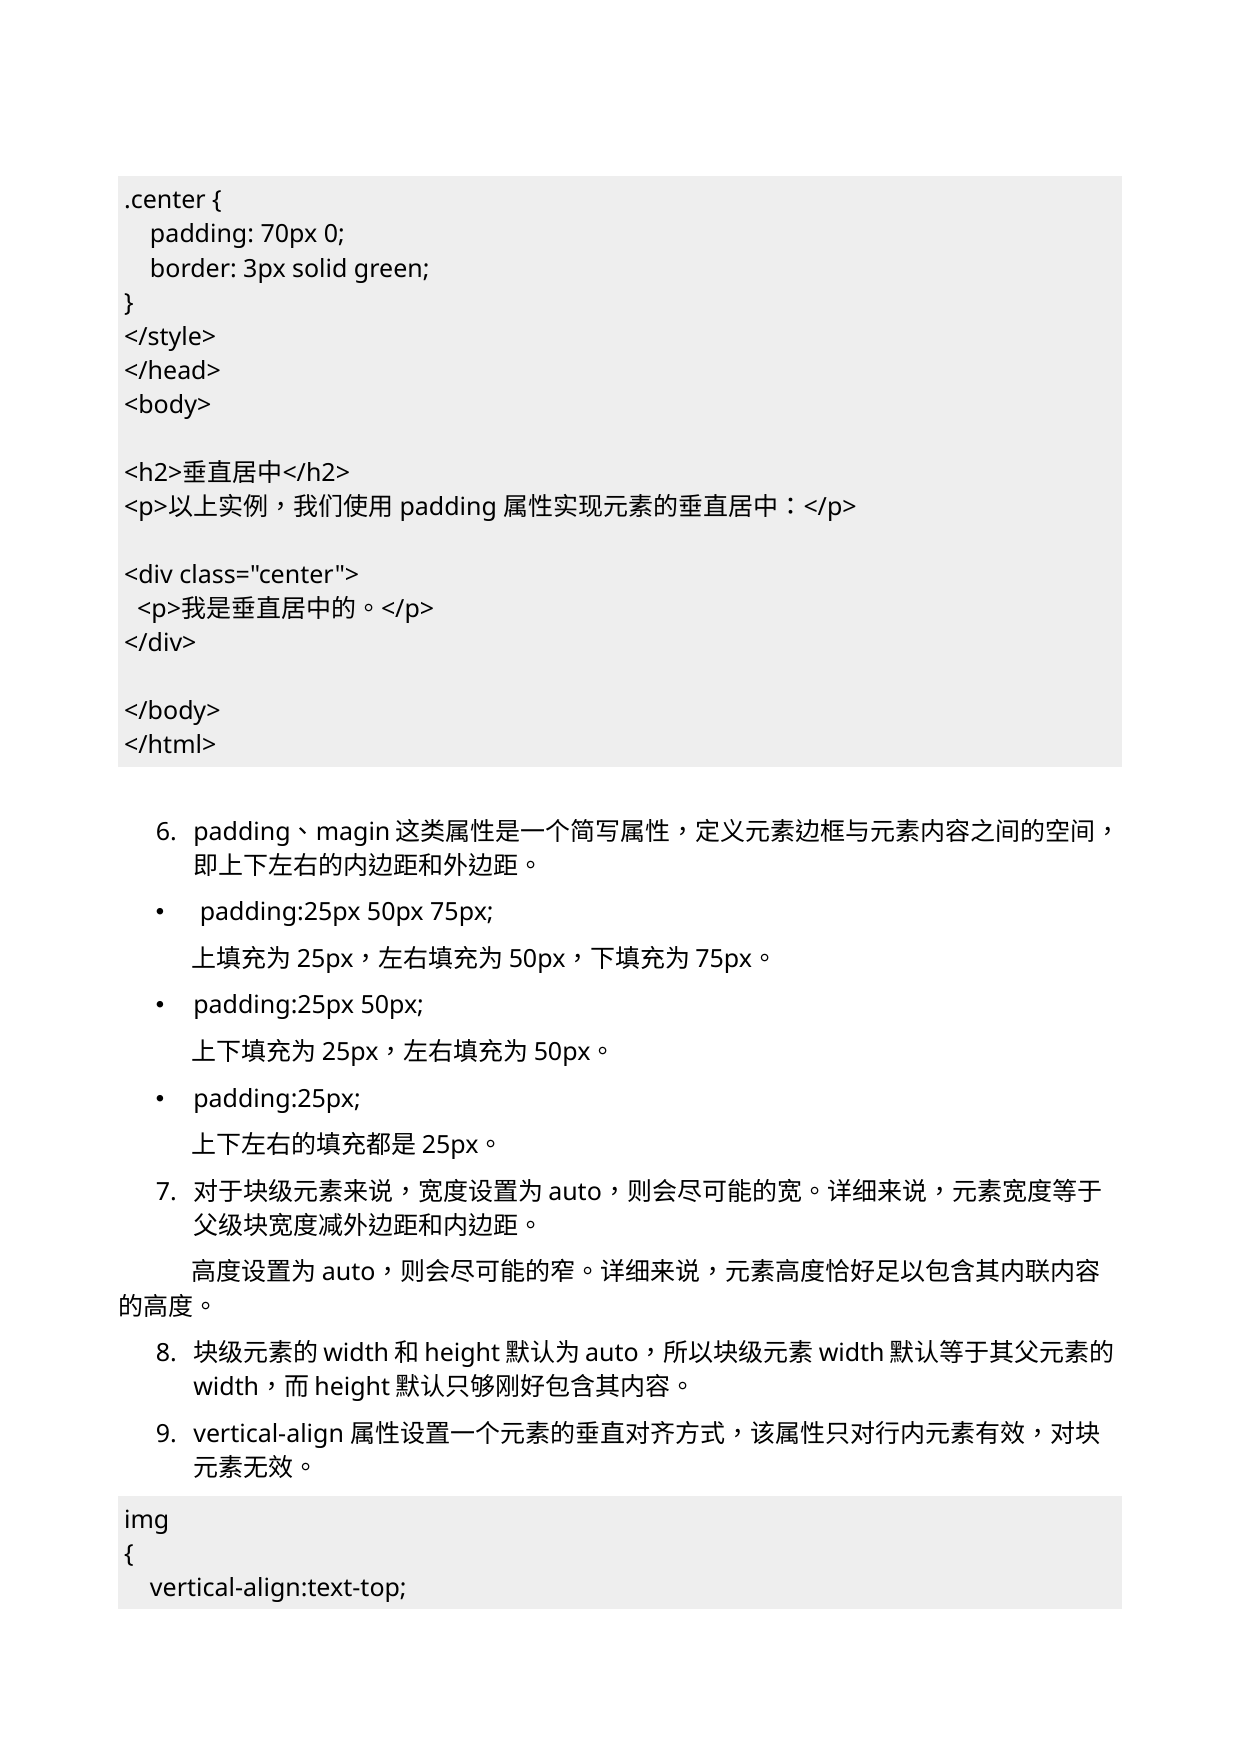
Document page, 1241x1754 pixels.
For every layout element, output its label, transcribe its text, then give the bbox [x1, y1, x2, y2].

text 上填充为25px，左右填充为50px，下填充为75px。 [118, 941, 1122, 975]
list padding:25px 50px; [156, 987, 1122, 1021]
text 上下左右的填充都是25px。 [118, 1127, 1122, 1161]
list padding、magin这类属性是一个简写属性，定义元素边框与元素内容之间的空间，即上下左右的内边距和外边距。 [156, 813, 1122, 882]
table_header img { vertical-align:text-top; [118, 1496, 1122, 1609]
list 块级元素的width和height默认为auto，所以块级元素width默认等于其父元素的width，而height默认只够刚好包含其内容。 [156, 1335, 1122, 1403]
list padding:25px; [156, 1080, 1122, 1114]
list vertical-align 属性设置一个元素的垂直对齐方式，该属性只对行内元素有效，对块元素无效。 [156, 1415, 1122, 1483]
list 对于块级元素来说，宽度设置为auto，则会尽可能的宽。详细来说，元素宽度等于父级块宽度减外边距和内边距。 [156, 1173, 1122, 1242]
table_header .center { padding: 70px 0; border: 3px solid green; } </style> </head> <body> <h2>垂直居中</h2> <p>以上实例，我们使用 padding 属性实现元素的垂直居中：</p> <div class="center"> <p>我是垂直居中的。</p> </div> </body> </html> [118, 176, 1122, 767]
text 高度设置为auto，则会尽可能的窄。详细来说，元素高度恰好足以包含其内联内容的高度。 [118, 1254, 1122, 1322]
text 上下填充为25px，左右填充为50px。 [118, 1034, 1122, 1068]
list padding:25px 50px 75px; [156, 894, 1122, 928]
